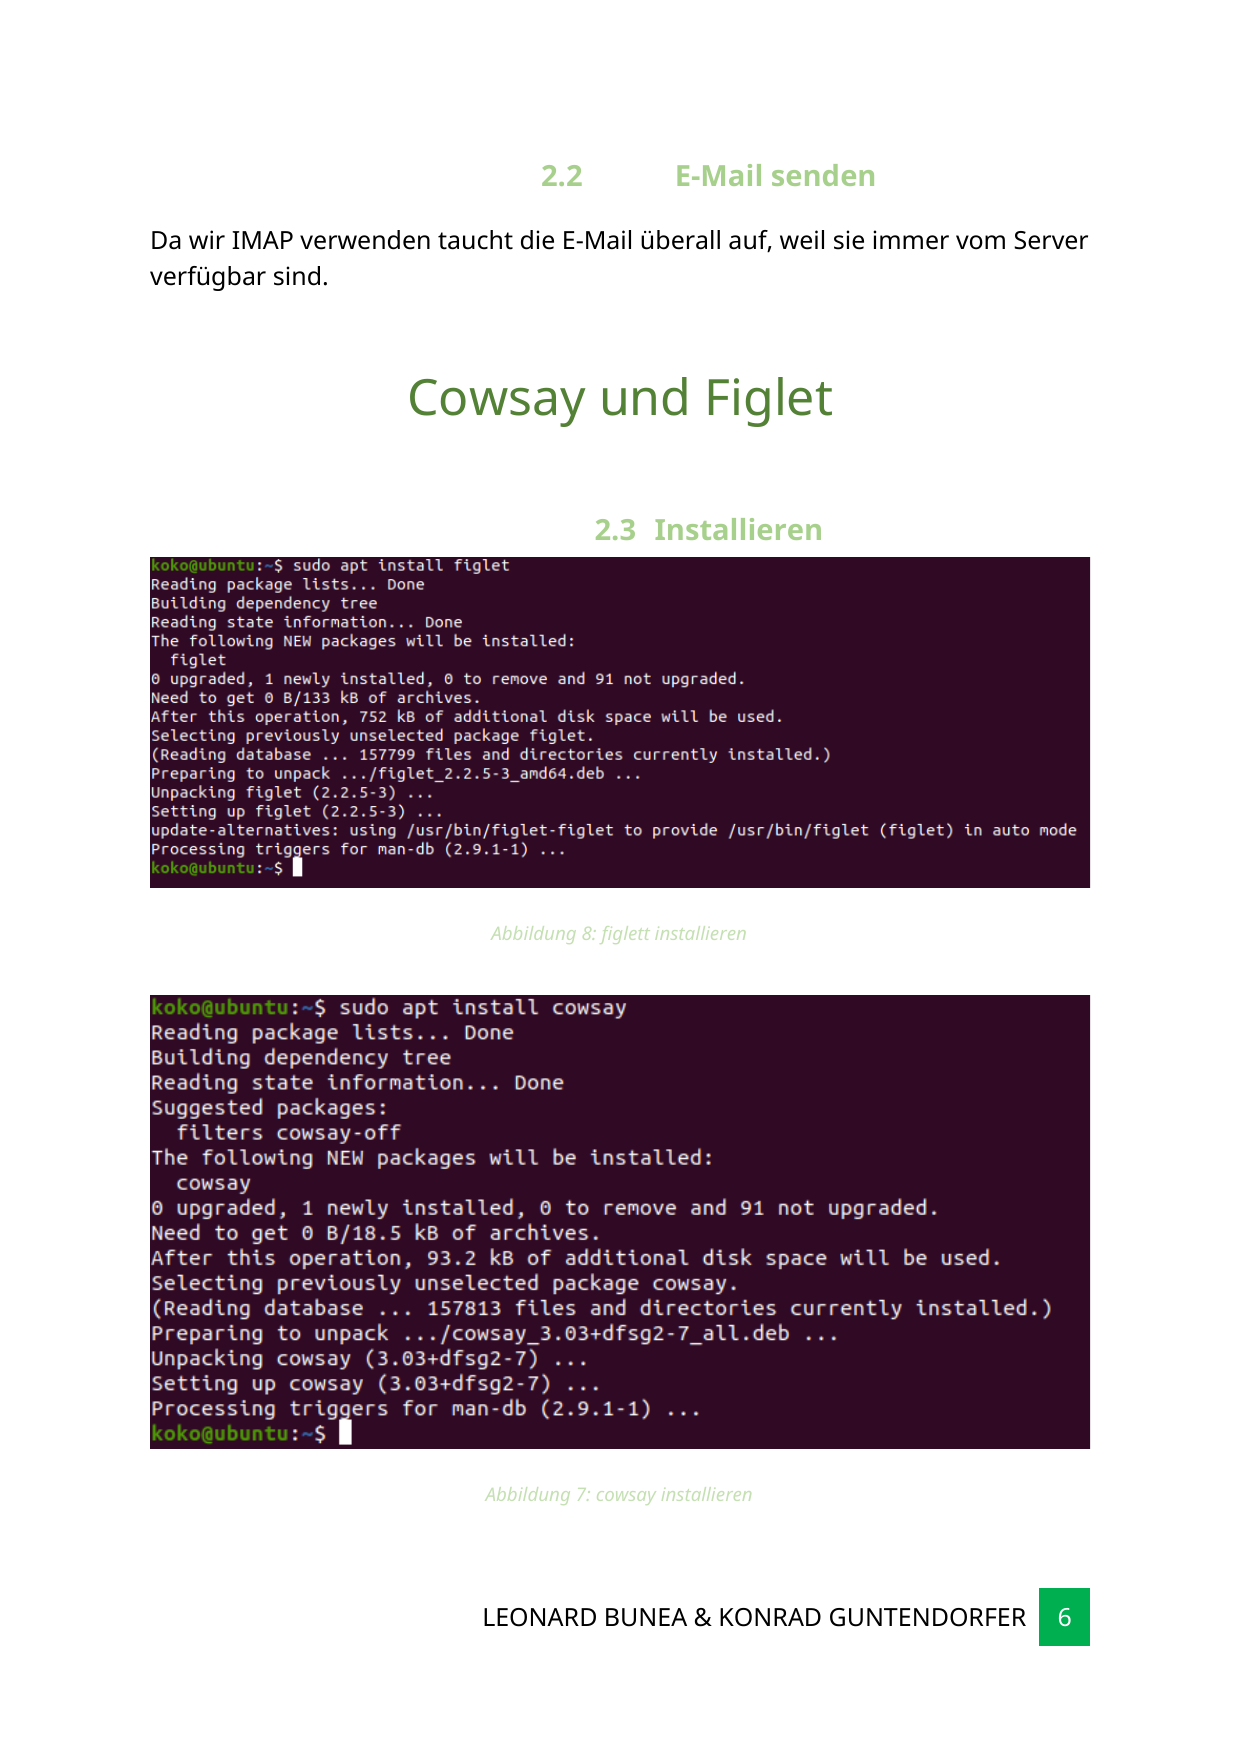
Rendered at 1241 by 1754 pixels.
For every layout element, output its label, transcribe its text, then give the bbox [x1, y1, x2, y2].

subtitle [150, 895, 1090, 920]
text Abbildung 8: figlett installieren [150, 920, 1090, 946]
subtitle E-Mail senden [327, 156, 1090, 195]
subtitle Installieren [327, 509, 1090, 548]
subtitle Cowsay und Figlet [150, 361, 1090, 429]
text Abbildung 7: cowsay installieren [150, 1482, 1090, 1507]
text Da wir IMAP verwenden taucht die E-Mail überall auf, weil sie immer vom Server verfügbar sind. [150, 223, 1090, 293]
subtitle [150, 1457, 1090, 1482]
